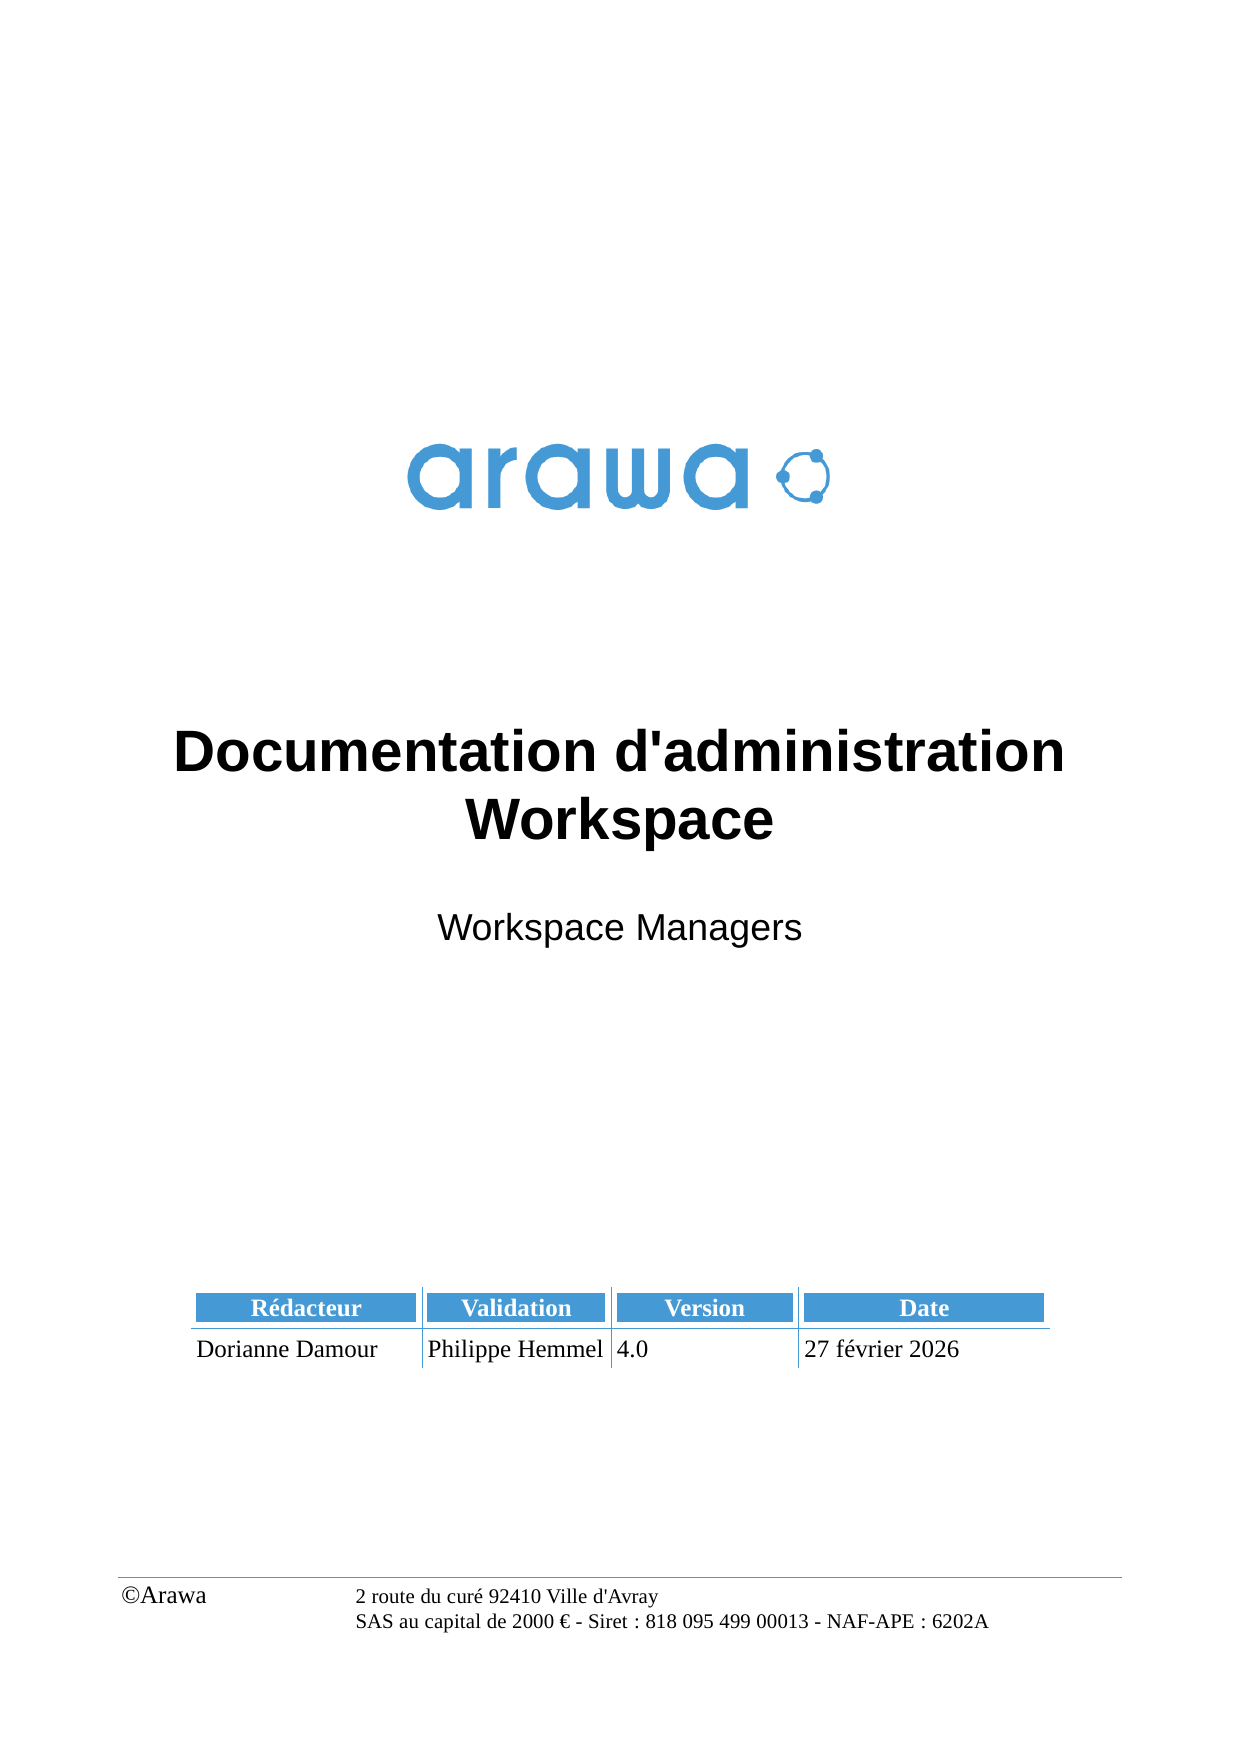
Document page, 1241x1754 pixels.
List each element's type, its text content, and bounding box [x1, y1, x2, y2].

title Documentation d'administration Workspace [118, 717, 1122, 852]
table_cell 4.0 [612, 1329, 798, 1368]
table_header Rédacteur [191, 1287, 422, 1328]
table_header Version [612, 1287, 798, 1328]
table_cell Dorianne Damour [191, 1329, 422, 1368]
table_cell Philippe Hemmel [423, 1329, 611, 1368]
table_header Date [799, 1287, 1050, 1328]
table_header Validation [423, 1287, 611, 1328]
table_cell 27 février 2026 [799, 1329, 1050, 1368]
picture [401, 438, 839, 517]
subtitle Workspace Managers [118, 905, 1122, 948]
